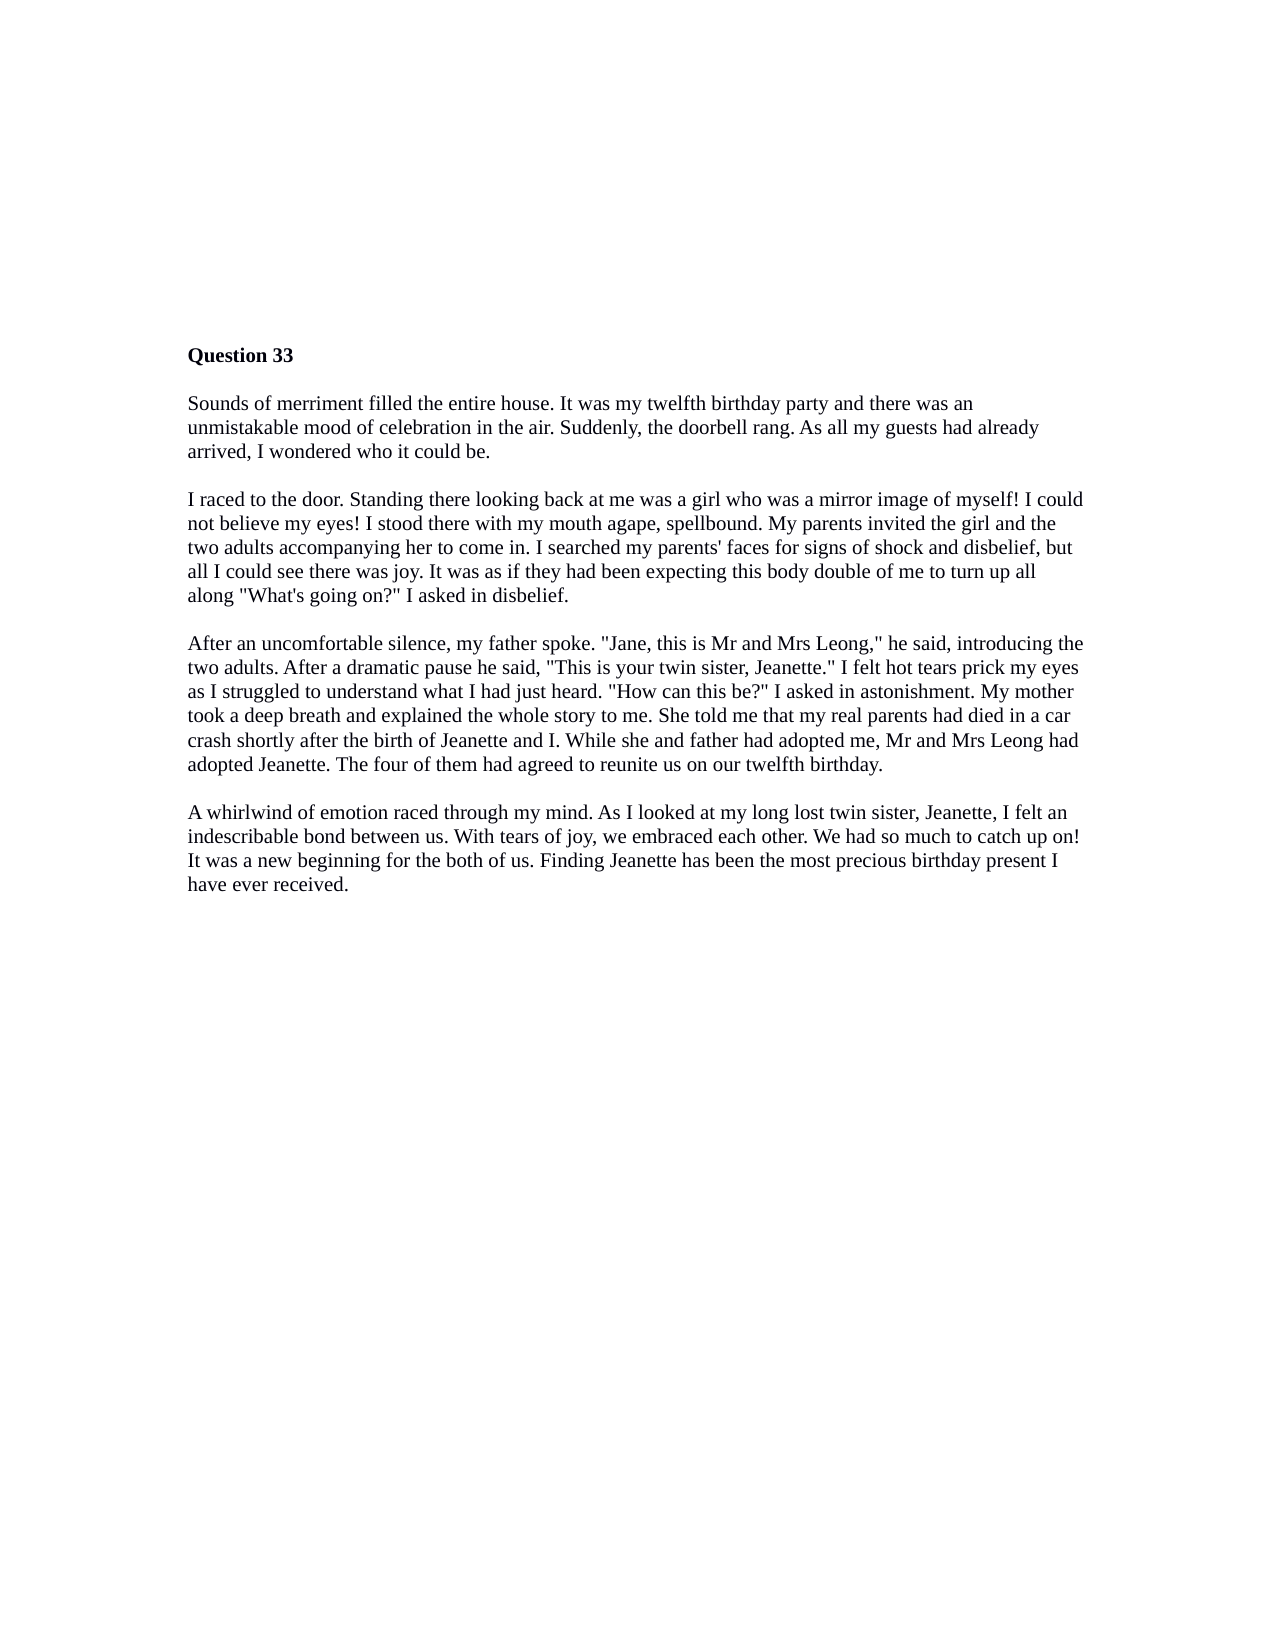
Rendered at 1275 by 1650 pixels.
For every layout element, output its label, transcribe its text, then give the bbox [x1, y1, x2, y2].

text Question 33 [187, 342, 1087, 367]
text After an uncomfortable silence, my father spoke. "Jane, this is Mr and Mrs Leong," he said, introducing the two adults. After a dramatic pause he said, "This is your twin sister, Jeanette." I felt hot tears prick my eyes as I struggled to understand what I had just heard. "How can this be?" I asked in astonishment. My mother took a deep breath and explained the whole story to me. She told me that my real parents had died in a car crash shortly after the birth of Jeanette and I. While she and father had adopted me, Mr and Mrs Leong had adopted Jeanette. The four of them had agreed to reunite us on our twelfth birthday. [187, 631, 1087, 776]
text A whirlwind of emotion raced through my mind. As I looked at my long lost twin sister, Jeanette, I felt an indescribable bond between us. With tears of joy, we embraced each other. We had so much to catch up on! It was a new beginning for the both of us. Finding Jeanette has been the most precious birthday present I have ever received. [187, 800, 1087, 896]
text Sounds of merriment filled the entire house. It was my twelfth birthday party and there was an unmistakable mood of celebration in the air. Suddenly, the doorbell rang. As all my guests had already arrived, I wondered who it could be. [187, 391, 1087, 463]
text I raced to the door. Standing there looking back at me was a girl who was a mirror image of myself! I could not believe my eyes! I stood there with my mouth agape, spellbound. My parents invited the girl and the two adults accompanying her to come in. I searched my parents' faces for signs of shock and disbelief, but all I could see there was joy. It was as if they had been expecting this body double of me to turn up all along "What's going on?" I asked in disbelief. [187, 487, 1087, 607]
